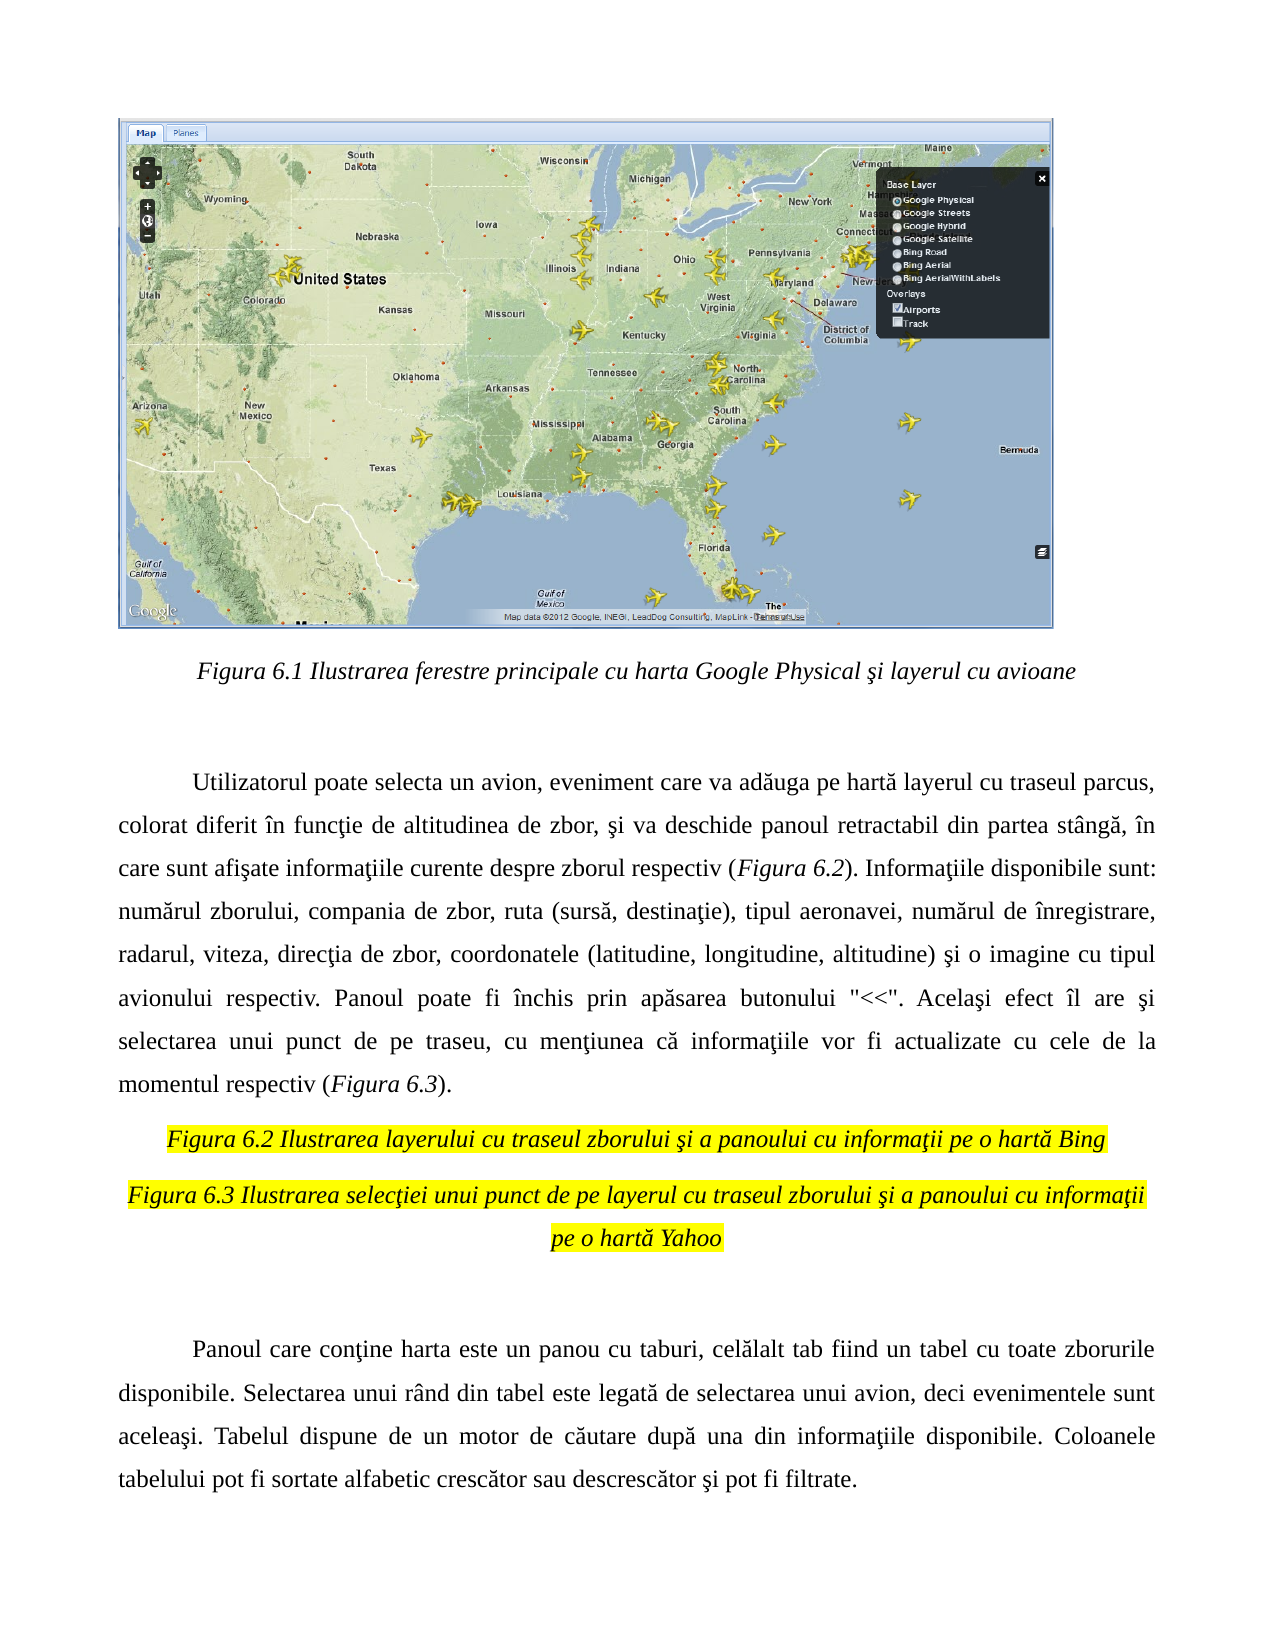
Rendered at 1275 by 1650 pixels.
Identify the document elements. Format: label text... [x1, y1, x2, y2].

text Utilizatorul poate selecta un avion, eveniment care va adăuga pe hartă layerul cu traseul parcus, colorat diferit în funcţie de altitudinea de zbor, şi va deschide panoul retractabil din partea stângă, în care sunt afişate informaţiile curente despre zborul respectiv (Figura 6.2). Informaţiile disponibile sunt: numărul zborului, compania de zbor, ruta (sursă, destinaţie), tipul aeronavei, numărul de înregistrare, radarul, viteza, direcţia de zbor, coordonatele (latitudine, longitudine, altitudine) şi o imagine cu tipul avionului respectiv. Panoul poate fi închis prin apăsarea butonului "<<". Acelaşi efect îl are şi selectarea unui punct de pe traseu, cu menţiunea că informaţiile vor fi actualizate cu cele de la momentul respectiv (Figura 6.3). [118, 767, 1157, 1098]
picture [118, 118, 1054, 629]
text Panoul care conţine harta este un panou cu taburi, celălalt tab fiind un tabel cu toate zborurile disponibile. Selectarea unui rând din tabel este legată de selectarea unui avion, deci evenimentele sunt aceleaşi. Tabelul dispune de un motor de căutare după una din informaţiile disponibile. Coloanele tabelului pot fi sortate alfabetic crescător sau descrescător şi pot fi filtrate. [118, 1334, 1157, 1493]
text Figura 6.1 Ilustrarea ferestre principale cu harta Google Physical şi layerul cu avioane [118, 656, 1157, 684]
text Figura 6.3 Ilustrarea selecţiei unui punct de pe layerul cu traseul zborului şi a panoului cu informaţii pe o hartă Yahoo [118, 1180, 1157, 1252]
text Figura 6.2 Ilustrarea layerului cu traseul zborului şi a panoului cu informaţii pe o hartă Bing [118, 1124, 1157, 1153]
